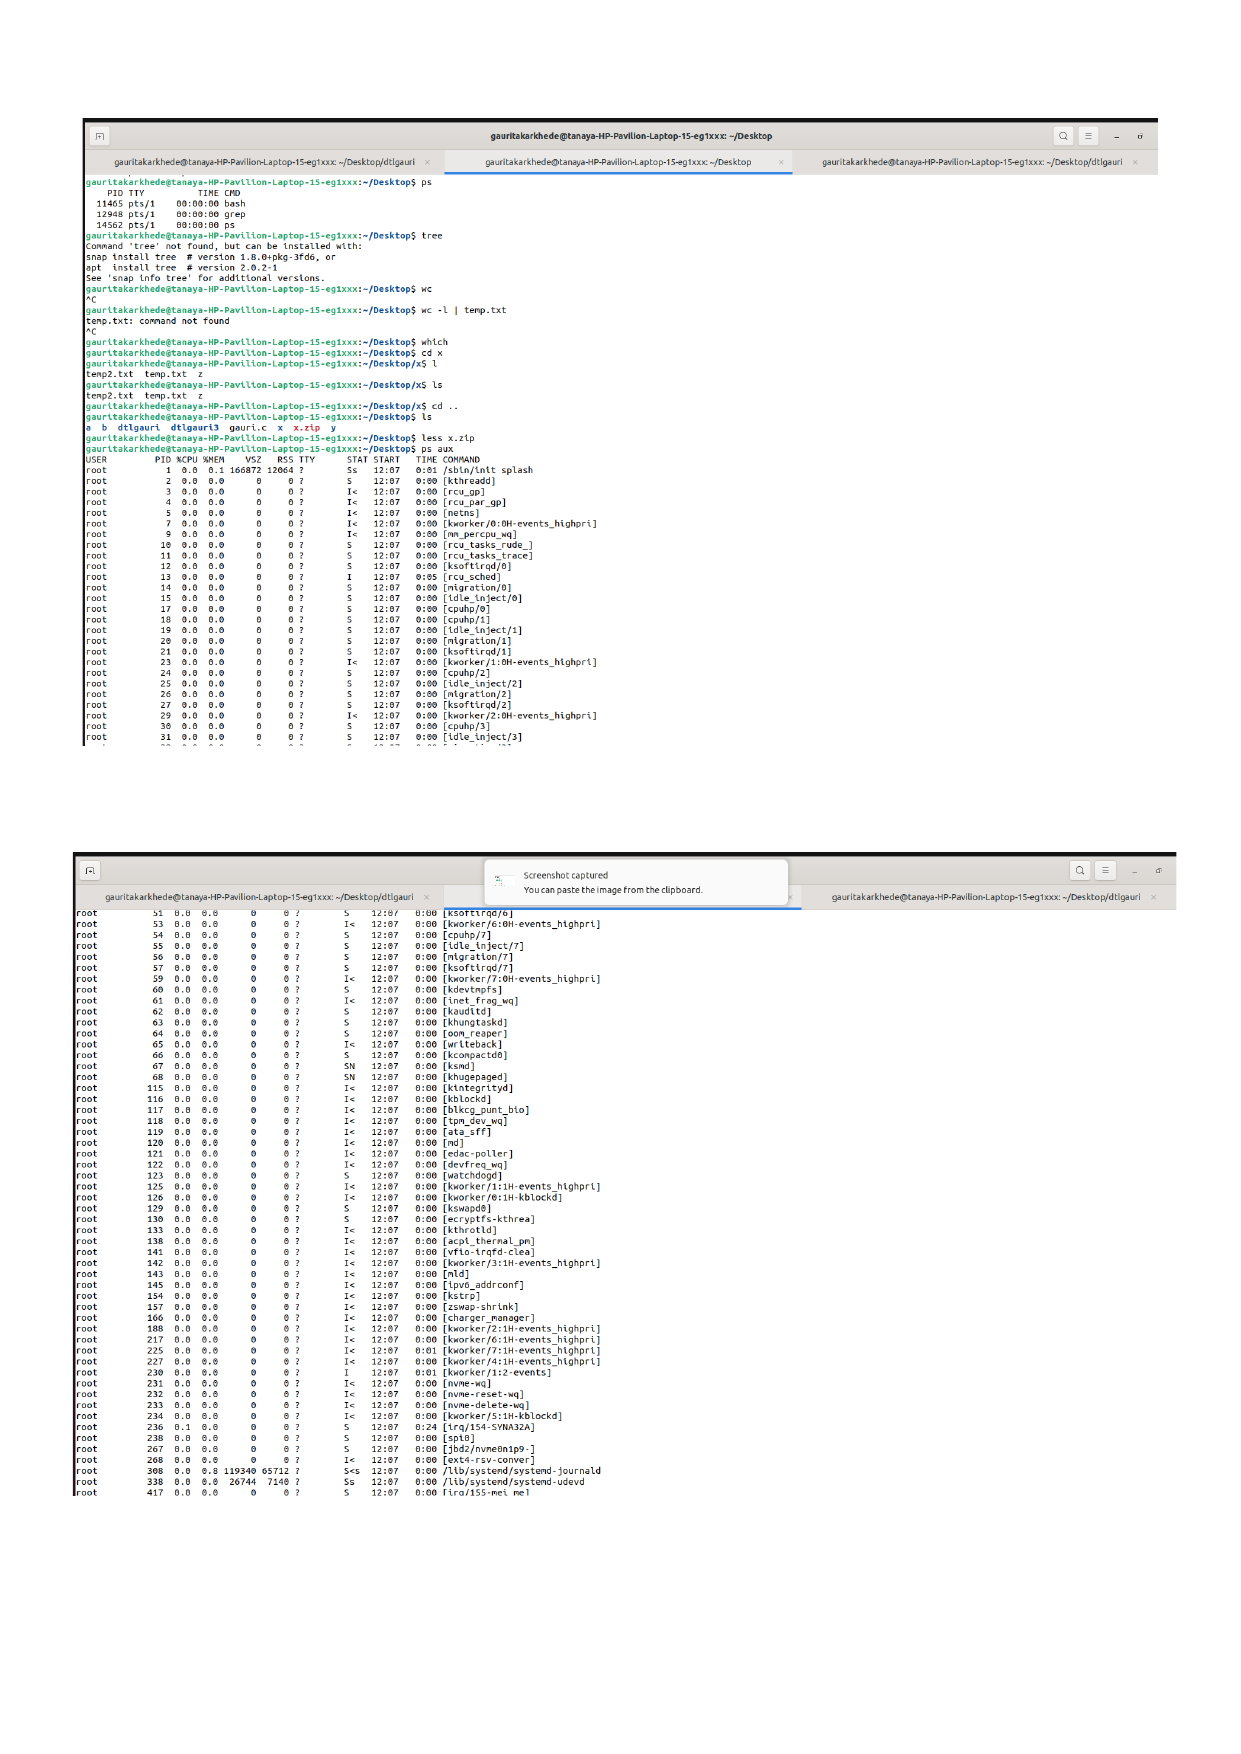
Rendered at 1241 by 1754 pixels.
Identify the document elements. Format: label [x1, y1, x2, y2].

picture [72, 852, 1177, 1496]
picture [82, 118, 1158, 746]
